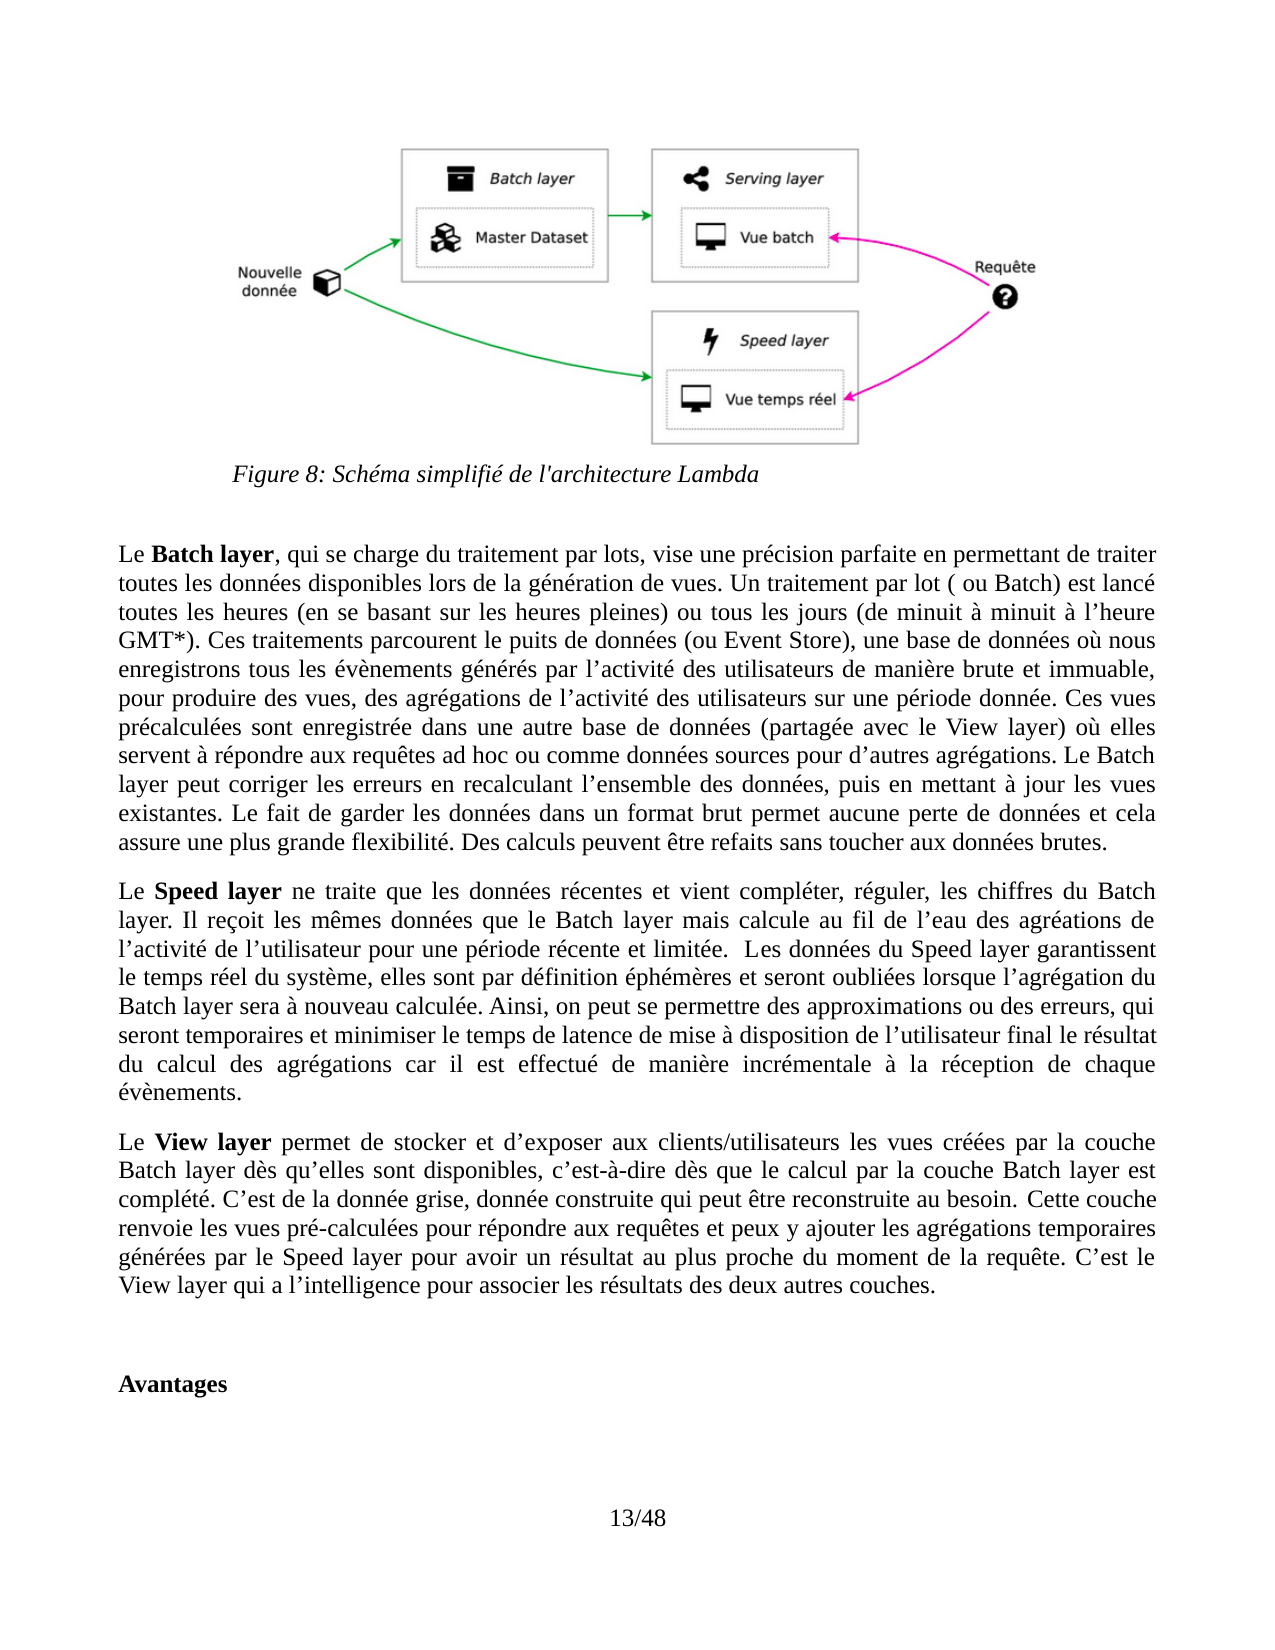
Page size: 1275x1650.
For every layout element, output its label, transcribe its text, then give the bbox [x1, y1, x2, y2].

text Le Speed layer ne traite que les données récentes et vient compléter, réguler, les chiffres du Batch layer. Il reçoit les mêmes données que le Batch layer mais calcule au fil de l’eau des agréations de l’activité de l’utilisateur pour une période récente et limitée. Les données du Speed layer garantissent le temps réel du système, elles sont par définition éphémères et seront oubliées lorsque l’agrégation du Batch layer sera à nouveau calculée. Ainsi, on peut se permettre des approximations ou des erreurs, qui seront temporaires et minimiser le temps de latence de mise à disposition de l’utilisateur final le résultat du calcul des agrégations car il est effectué de manière incrémentale à la réception de chaque évènements. [118, 876, 1157, 1106]
text Le Batch layer, qui se charge du traitement par lots, vise une précision parfaite en permettant de traiter toutes les données disponibles lors de la génération de vues. Un traitement par lot ( ou Batch) est lancé toutes les heures (en se basant sur les heures pleines) ou tous les jours (de minuit à minuit à l’heure GMT*). Ces traitements parcourent le puits de données (ou Event Store), une base de données où nous enregistrons tous les évènements générés par l’activité des utilisateurs de manière brute et immuable, pour produire des vues, des agrégations de l’activité des utilisateurs sur une période donnée. Ces vues précalculées sont enregistrée dans une autre base de données (partagée avec le View layer) où elles servent à répondre aux requêtes ad hoc ou comme données sources pour d’autres agrégations. Le Batch layer peut corriger les erreurs en recalculant l’ensemble des données, puis en mettant à jour les vues existantes. Le fait de garder les données dans un format brut permet aucune perte de données et cela assure une plus grande flexibilité. Des calculs peuvent être refaits sans toucher aux données brutes. [118, 539, 1157, 856]
text Avantages [118, 1369, 1157, 1398]
picture [232, 132, 1052, 459]
text Le View layer permet de stocker et d’exposer aux clients/utilisateurs les vues créées par la couche Batch layer dès qu’elles sont disponibles, c’est-à-dire dès que le calcul par la couche Batch layer est complété. C’est de la donnée grise, donnée construite qui peut être reconstruite au besoin. Cette couche renvoie les vues pré-calculées pour répondre aux requêtes et peux y ajouter les agrégations temporaires générées par le Speed layer pour avoir un résultat au plus proche du moment de la requête. C’est le View layer qui a l’intelligence pour associer les résultats des deux autres couches. [118, 1127, 1157, 1299]
text Figure 8: Schéma simplifié de l'architecture Lambda [232, 459, 1051, 487]
